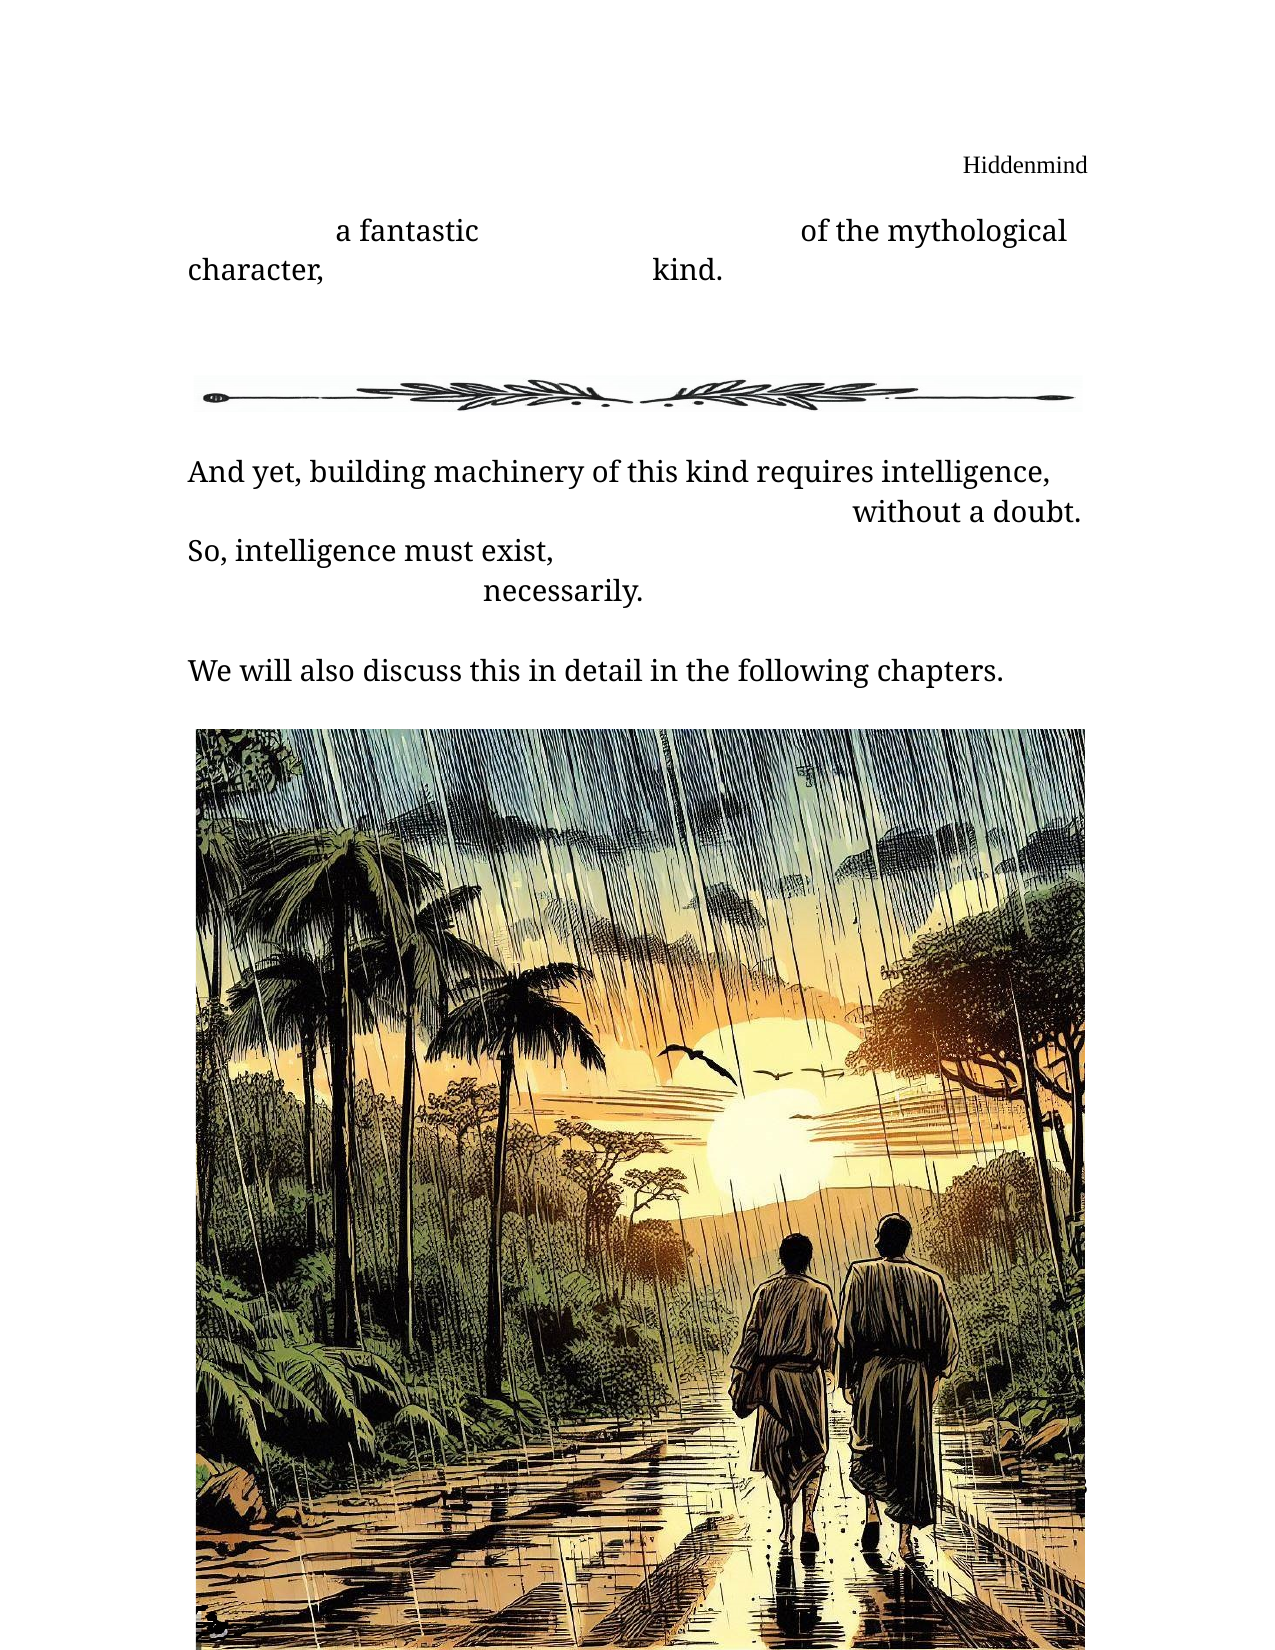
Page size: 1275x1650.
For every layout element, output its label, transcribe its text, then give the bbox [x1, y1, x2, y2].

picture [195, 729, 1085, 1650]
text We will also discuss this in detail in the following chapters. [187, 650, 1087, 689]
text a fantastic character, [187, 210, 622, 289]
text necessarily. [187, 570, 1087, 610]
text And yet, building machinery of this kind requires intelligence, [187, 451, 1087, 491]
picture [193, 375, 1083, 412]
text So, intelligence must exist, [187, 531, 1087, 570]
text of the mythological kind. [652, 210, 1087, 289]
text without a doubt. [187, 491, 1087, 531]
